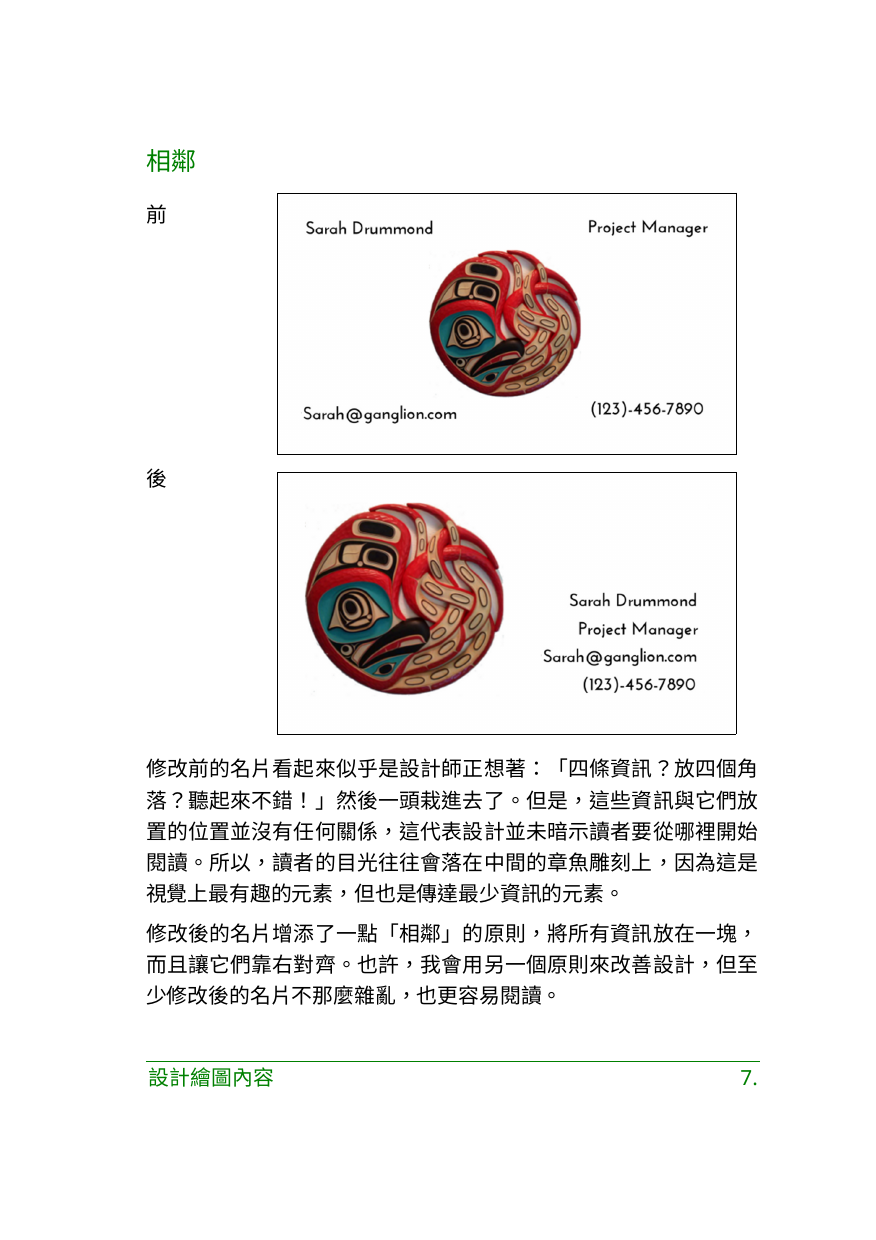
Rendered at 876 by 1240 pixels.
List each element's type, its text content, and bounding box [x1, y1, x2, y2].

table_header [277, 193, 760, 457]
text 修改後的名片增添了一點「相鄰」的原則，將所有資訊放在一塊，而且讓它們靠右對齊。也許，我會用另一個原則來改善設計，但至少修改後的名片不那麼雜亂，也更容易閱讀。 [146, 916, 760, 1010]
table_cell 後 [146, 457, 277, 736]
picture [280, 195, 733, 452]
table_cell [277, 457, 760, 736]
picture [280, 475, 733, 732]
table_header 前 [146, 193, 277, 457]
subtitle 相鄰 [146, 146, 760, 177]
table_header [278, 194, 736, 454]
text 修改前的名片看起來似乎是設計師正想著：「四條資訊？放四個角落？聽起來不錯！」然後一頭栽進去了。但是，這些資訊與它們放置的位置並沒有任何關係，這代表設計並未暗示讀者要從哪裡開始閱讀。所以，讀者的目光往往會落在中間的章魚雕刻上，因為這是視覺上最有趣的元素，但也是傳達最少資訊的元素。 [146, 752, 760, 908]
